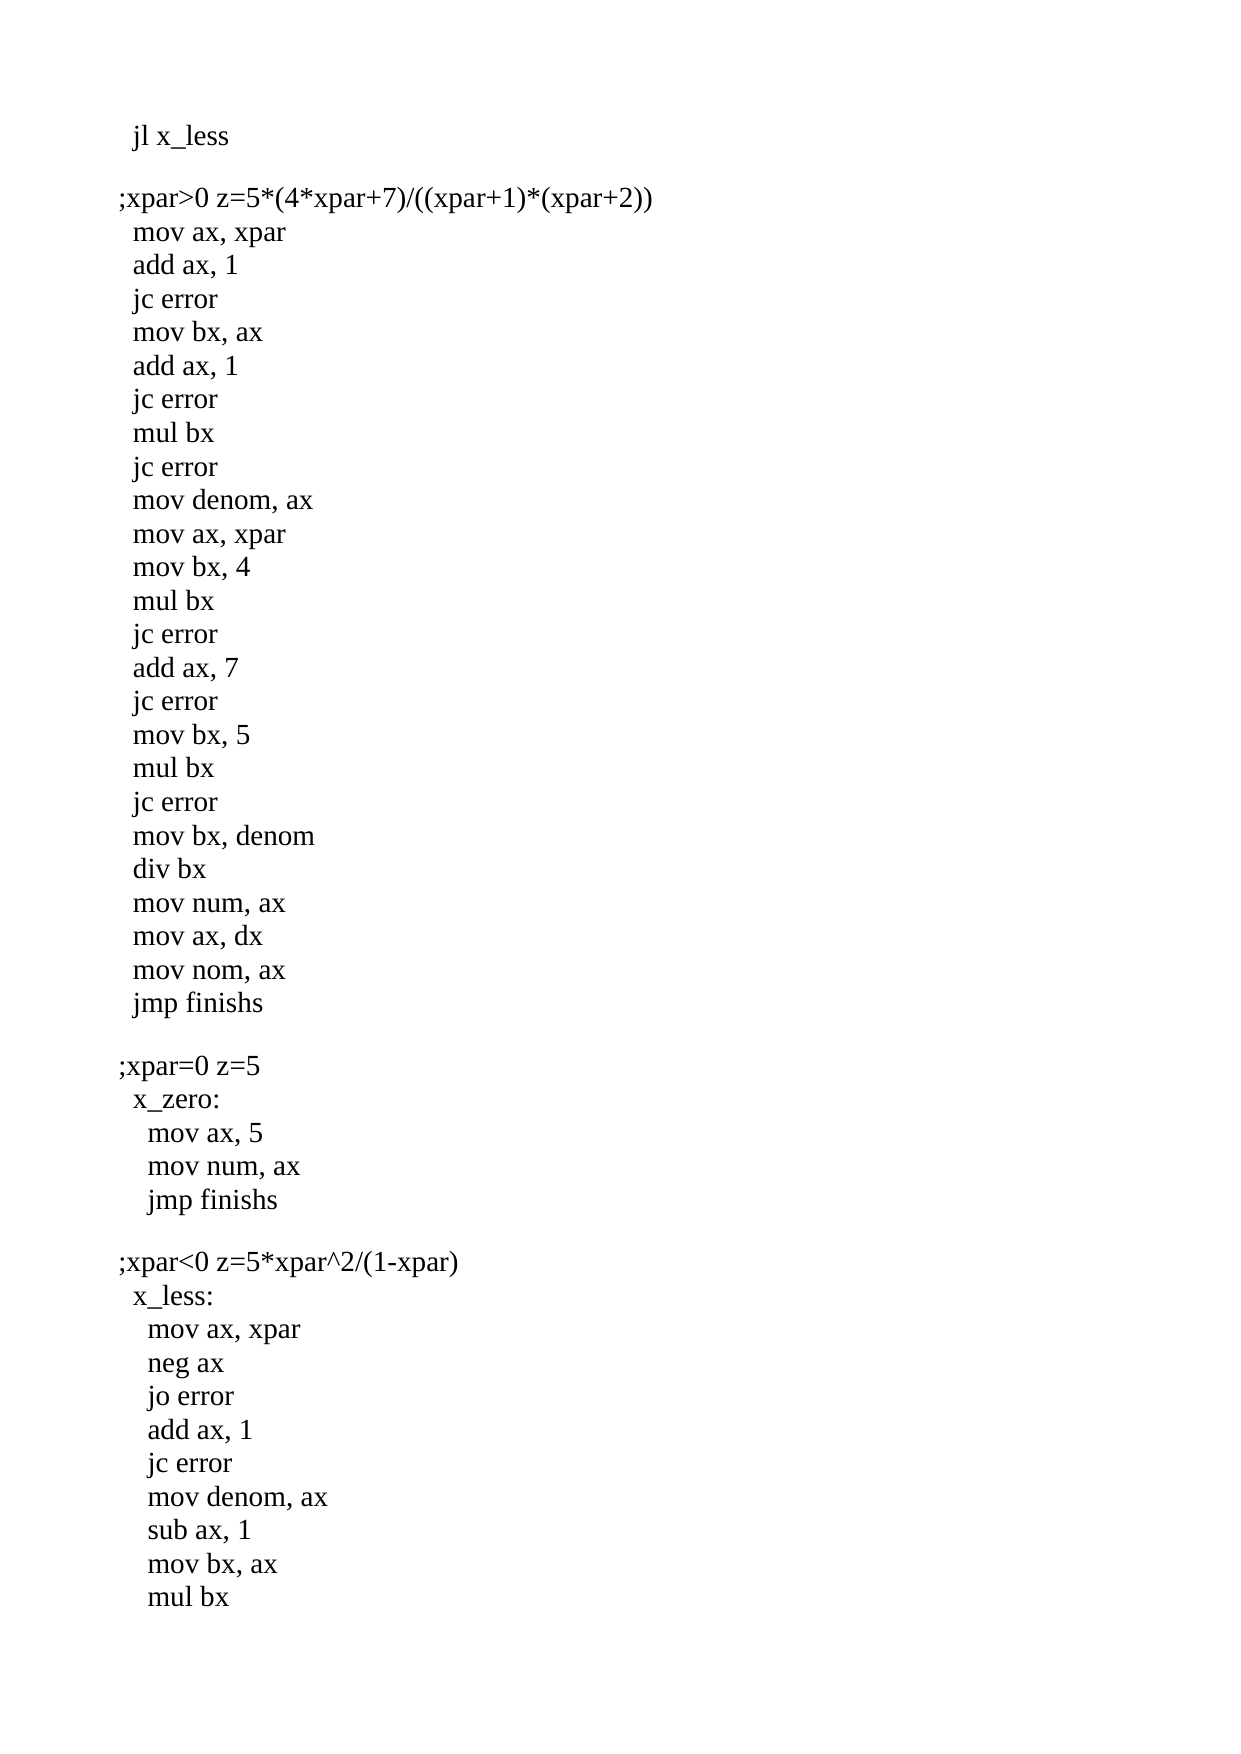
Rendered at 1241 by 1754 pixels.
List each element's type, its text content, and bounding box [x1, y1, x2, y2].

text jc error [118, 1445, 1122, 1479]
text mov denom, ax [118, 1479, 1122, 1512]
text mul bx [118, 415, 1122, 449]
text mul bx [118, 751, 1122, 784]
text mov bx, ax [118, 1546, 1122, 1579]
text jmp finishs [118, 985, 1122, 1019]
text div bx [118, 851, 1122, 885]
text ;xpar<0 z=5*xpar^2/(1-xpar) [118, 1244, 1122, 1278]
text mov ax, dx [118, 918, 1122, 952]
text mov ax, 5 [118, 1115, 1122, 1148]
text neg ax [118, 1345, 1122, 1378]
text mov nom, ax [118, 952, 1122, 985]
text jmp finishs [118, 1182, 1122, 1215]
text mov bx, 4 [118, 549, 1122, 583]
text mov num, ax [118, 1148, 1122, 1182]
text mov bx, denom [118, 818, 1122, 851]
text sub ax, 1 [118, 1512, 1122, 1546]
text mov denom, ax [118, 482, 1122, 516]
text add ax, 1 [118, 247, 1122, 281]
text x_zero: [118, 1081, 1122, 1115]
text jc error [118, 784, 1122, 818]
text mov ax, xpar [118, 1311, 1122, 1345]
text add ax, 7 [118, 650, 1122, 683]
text jc error [118, 382, 1122, 415]
text add ax, 1 [118, 1412, 1122, 1445]
text mov ax, xpar [118, 516, 1122, 549]
text mul bx [118, 1579, 1122, 1613]
text add ax, 1 [118, 348, 1122, 382]
text mul bx [118, 583, 1122, 616]
text ;xpar=0 z=5 [118, 1048, 1122, 1081]
text mov bx, ax [118, 314, 1122, 348]
text jo error [118, 1378, 1122, 1412]
text jc error [118, 616, 1122, 650]
text mov bx, 5 [118, 717, 1122, 751]
text mov num, ax [118, 885, 1122, 918]
text jc error [118, 281, 1122, 314]
text jc error [118, 449, 1122, 482]
text mov ax, xpar [118, 214, 1122, 247]
text jc error [118, 683, 1122, 717]
text x_less: [118, 1278, 1122, 1311]
text ;xpar>0 z=5*(4*xpar+7)/((xpar+1)*(xpar+2)) [118, 180, 1122, 214]
text jl x_less [118, 118, 1122, 152]
